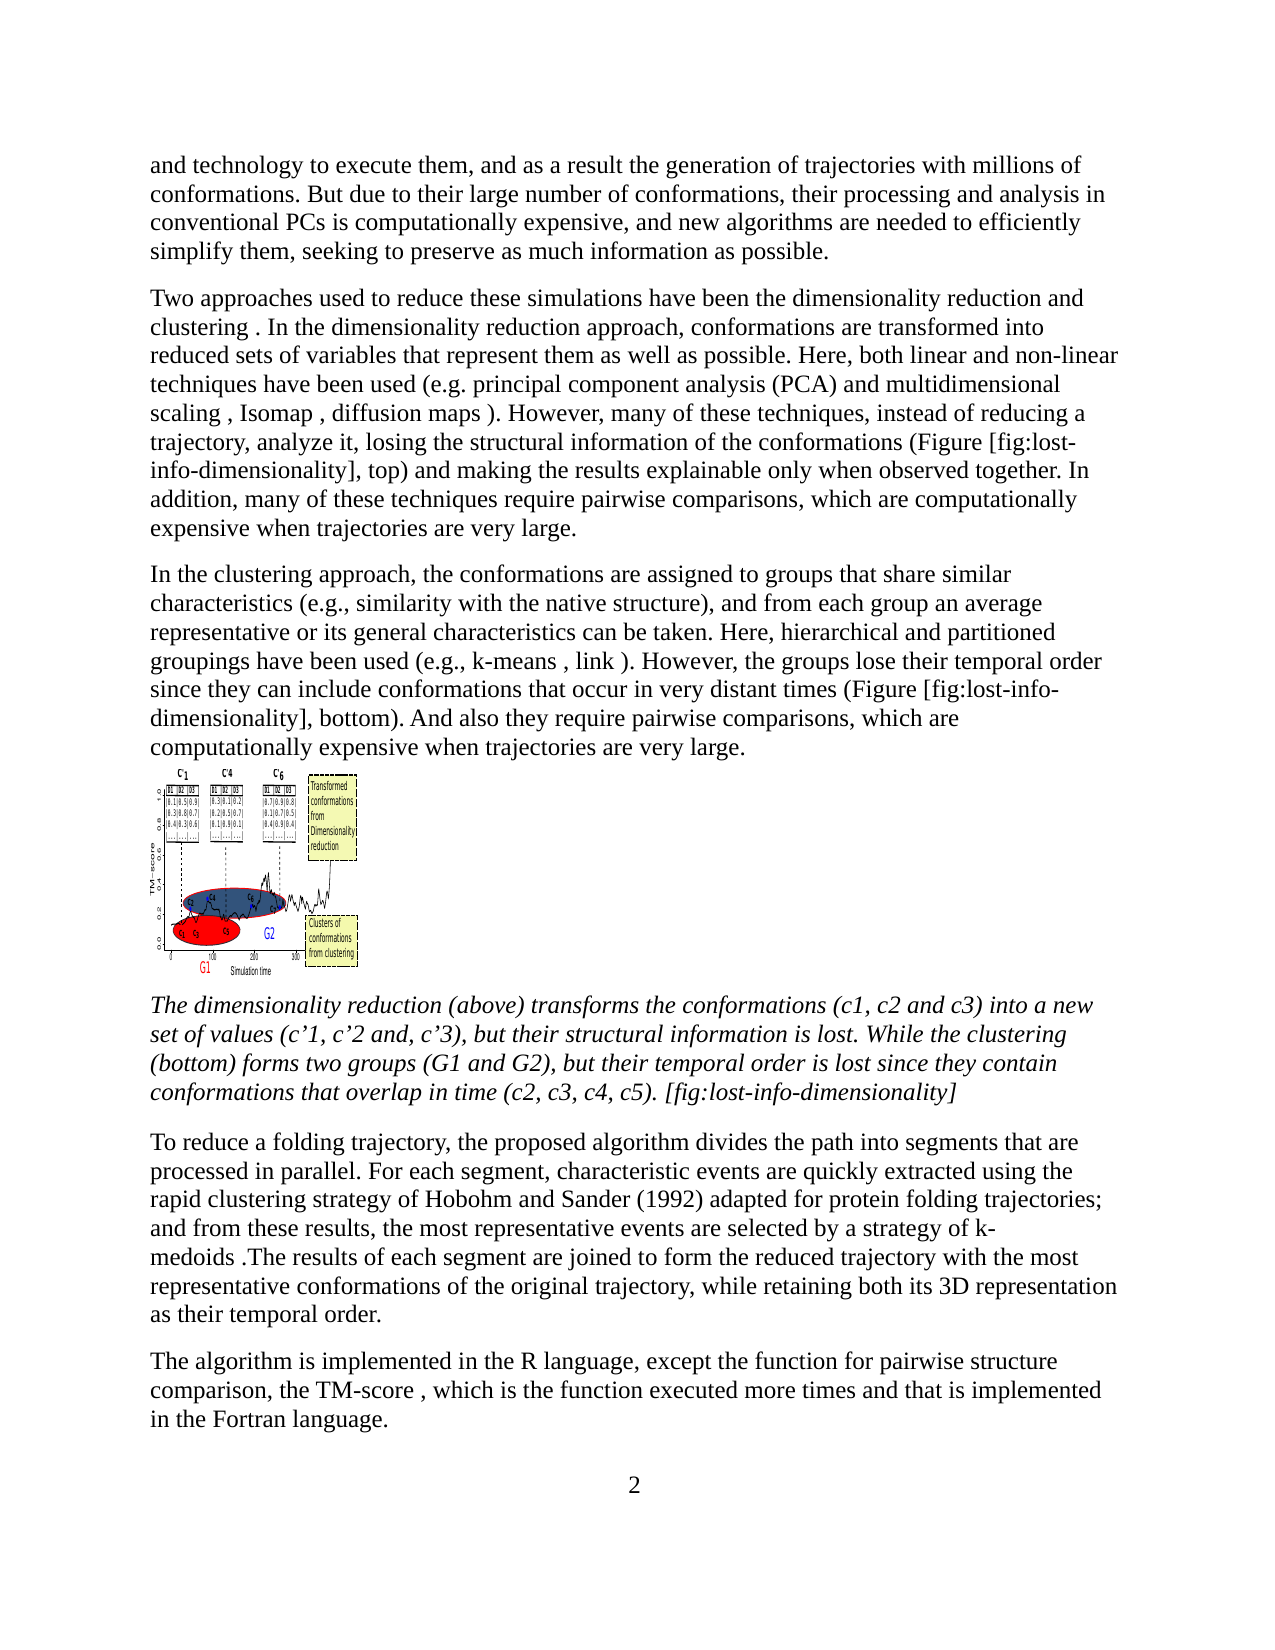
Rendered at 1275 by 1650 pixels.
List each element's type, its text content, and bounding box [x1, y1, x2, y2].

text The dimensionality reduction (above) transforms the conformations (c1, c2 and c3) into a new set of values (c’1, c’2 and, c’3), but their structural information is lost. While the clustering (bottom) forms two groups (G1 and G2), but their temporal order is lost since they contain conformations that overlap in time (c2, c3, c4, c5). [fig:lost-info-dimensionality] [150, 991, 1125, 1106]
text To reduce a folding trajectory, the proposed algorithm divides the path into segments that are processed in parallel. For each segment, characteristic events are quickly extracted using the rapid clustering strategy of Hobohm and Sander (1992) adapted for protein folding trajectories; and from these results, the most representative events are selected by a strategy of k-medoids .The results of each segment are joined to form the reduced trajectory with the most representative conformations of the original trajectory, while retaining both its 3D representation as their temporal order. [150, 1127, 1125, 1328]
text The algorithm is implemented in the R language, except the function for pairwise structure comparison, the TM-score , which is the function executed more times and that is implemented in the Fortran language. [150, 1346, 1125, 1432]
text In the clustering approach, the conformations are assigned to groups that share similar characteristics (e.g., similarity with the native structure), and from each group an average representative or its general characteristics can be taken. Here, hierarchical and partitioned groupings have been used (e.g., k-means , link ). However, the groups lose their temporal order since they can include conformations that occur in very distant times (Figure [fig:lost-info-dimensionality], bottom). And also they require pairwise comparisons, which are computationally expensive when trajectories are very large. [150, 559, 1125, 761]
text Two approaches used to reduce these simulations have been the dimensionality reduction and clustering . In the dimensionality reduction approach, conformations are transformed into reduced sets of variables that represent them as well as possible. Here, both linear and non-linear techniques have been used (e.g. principal component analysis (PCA) and multidimensional scaling , Isomap , diffusion maps ). However, many of these techniques, instead of reducing a trajectory, analyze it, losing the structural information of the conformations (Figure [fig:lost-info-dimensionality], top) and making the results explainable only when observed together. In addition, many of these techniques require pairwise comparisons, which are computationally expensive when trajectories are very large. [150, 283, 1125, 542]
text and technology to execute them, and as a result the generation of trajectories with millions of conformations. But due to their large number of conformations, their processing and analysis in conventional PCs is computationally expensive, and new algorithms are needed to efficiently simplify them, seeking to preserve as much information as possible. [150, 150, 1125, 265]
